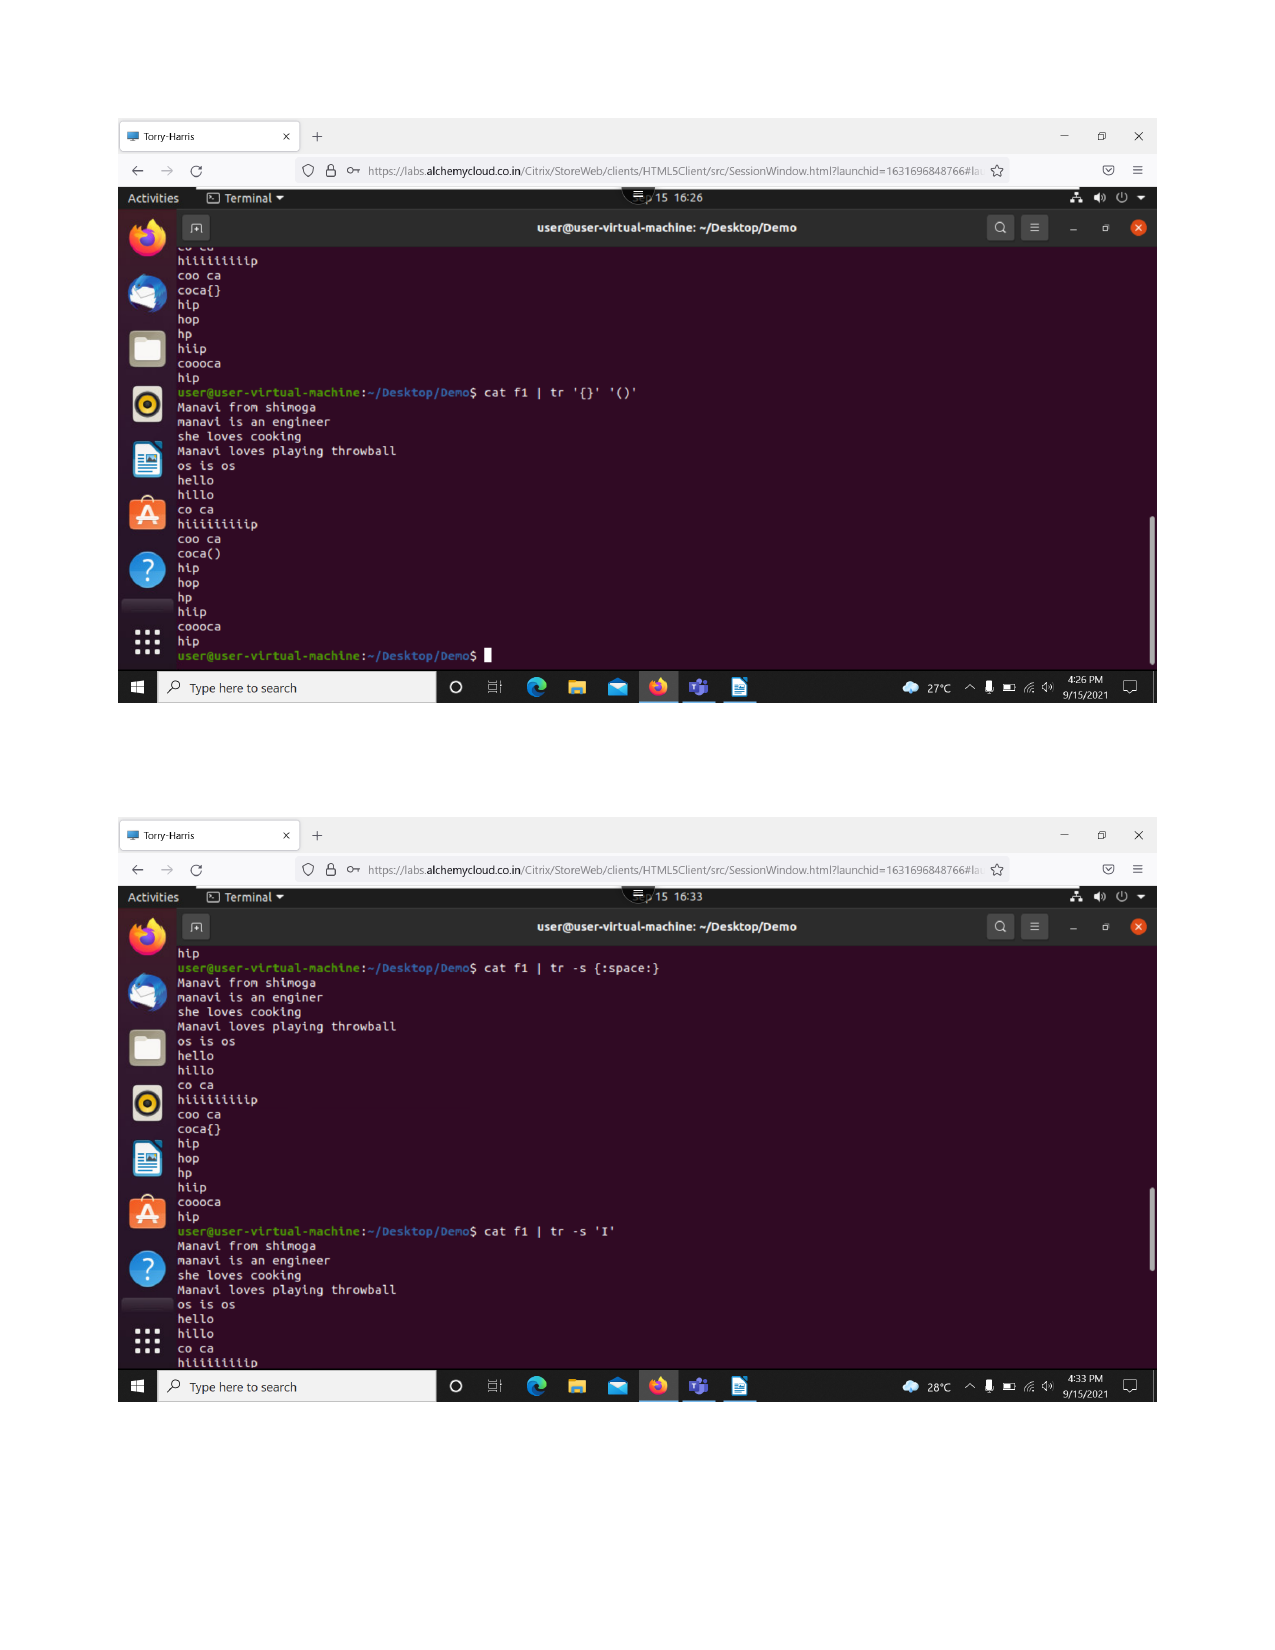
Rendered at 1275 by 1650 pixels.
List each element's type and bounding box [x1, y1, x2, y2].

picture [118, 118, 1157, 703]
picture [118, 817, 1157, 1402]
